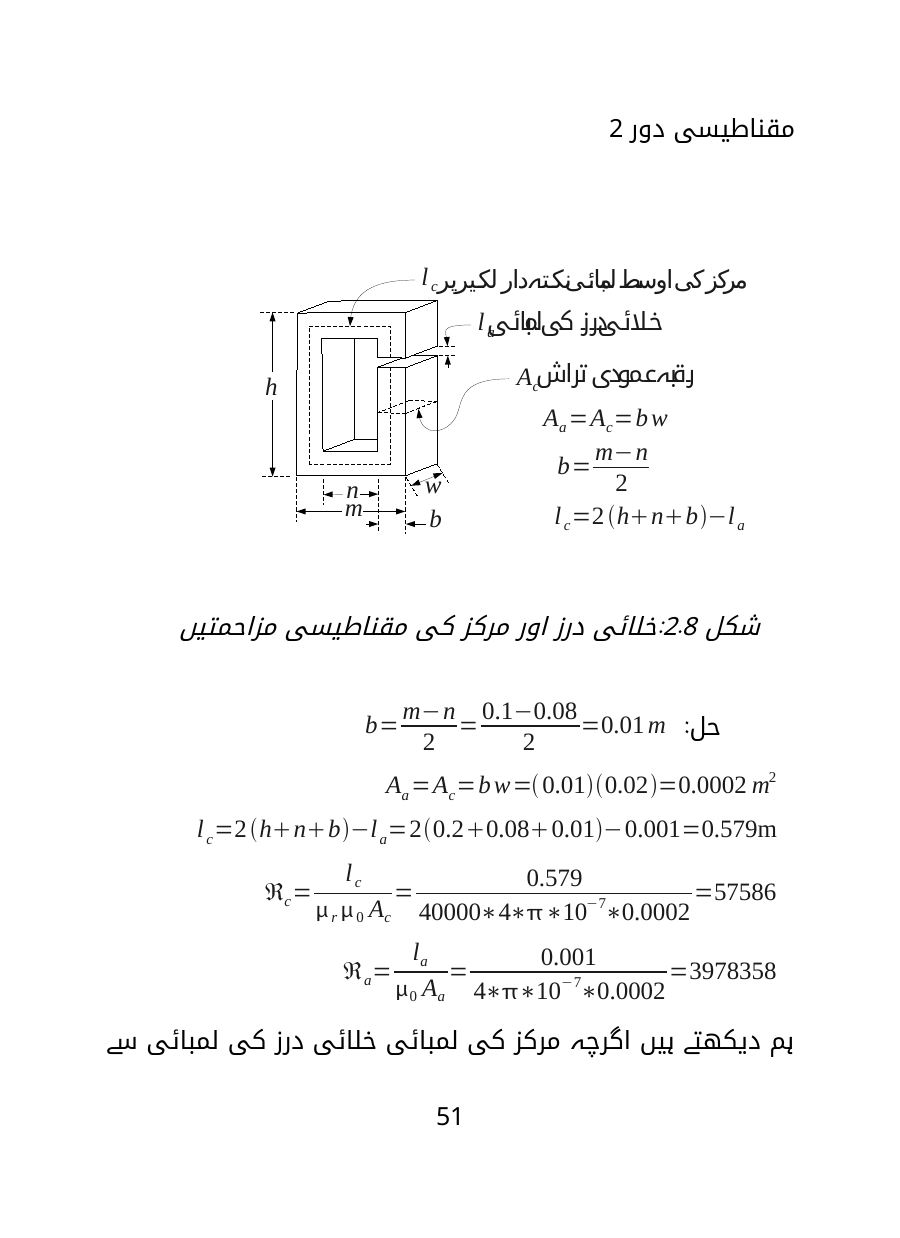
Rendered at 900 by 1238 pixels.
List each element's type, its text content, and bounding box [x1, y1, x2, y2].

text حل: [105, 697, 795, 756]
text ہم دیکھتے ہیں اگرچہ مرکز کی لمبائی خلائی درز کی لمبائی سےگنا زیادہ ہے تب بھی خلائی درز کی مقناطیسی مزاحمت زیادہ ہے۔ [105, 1017, 795, 1065]
text شکل 2.8:خلائی درز اور مرکز کی مقناطیسی مزاحمتیں [140, 195, 759, 651]
